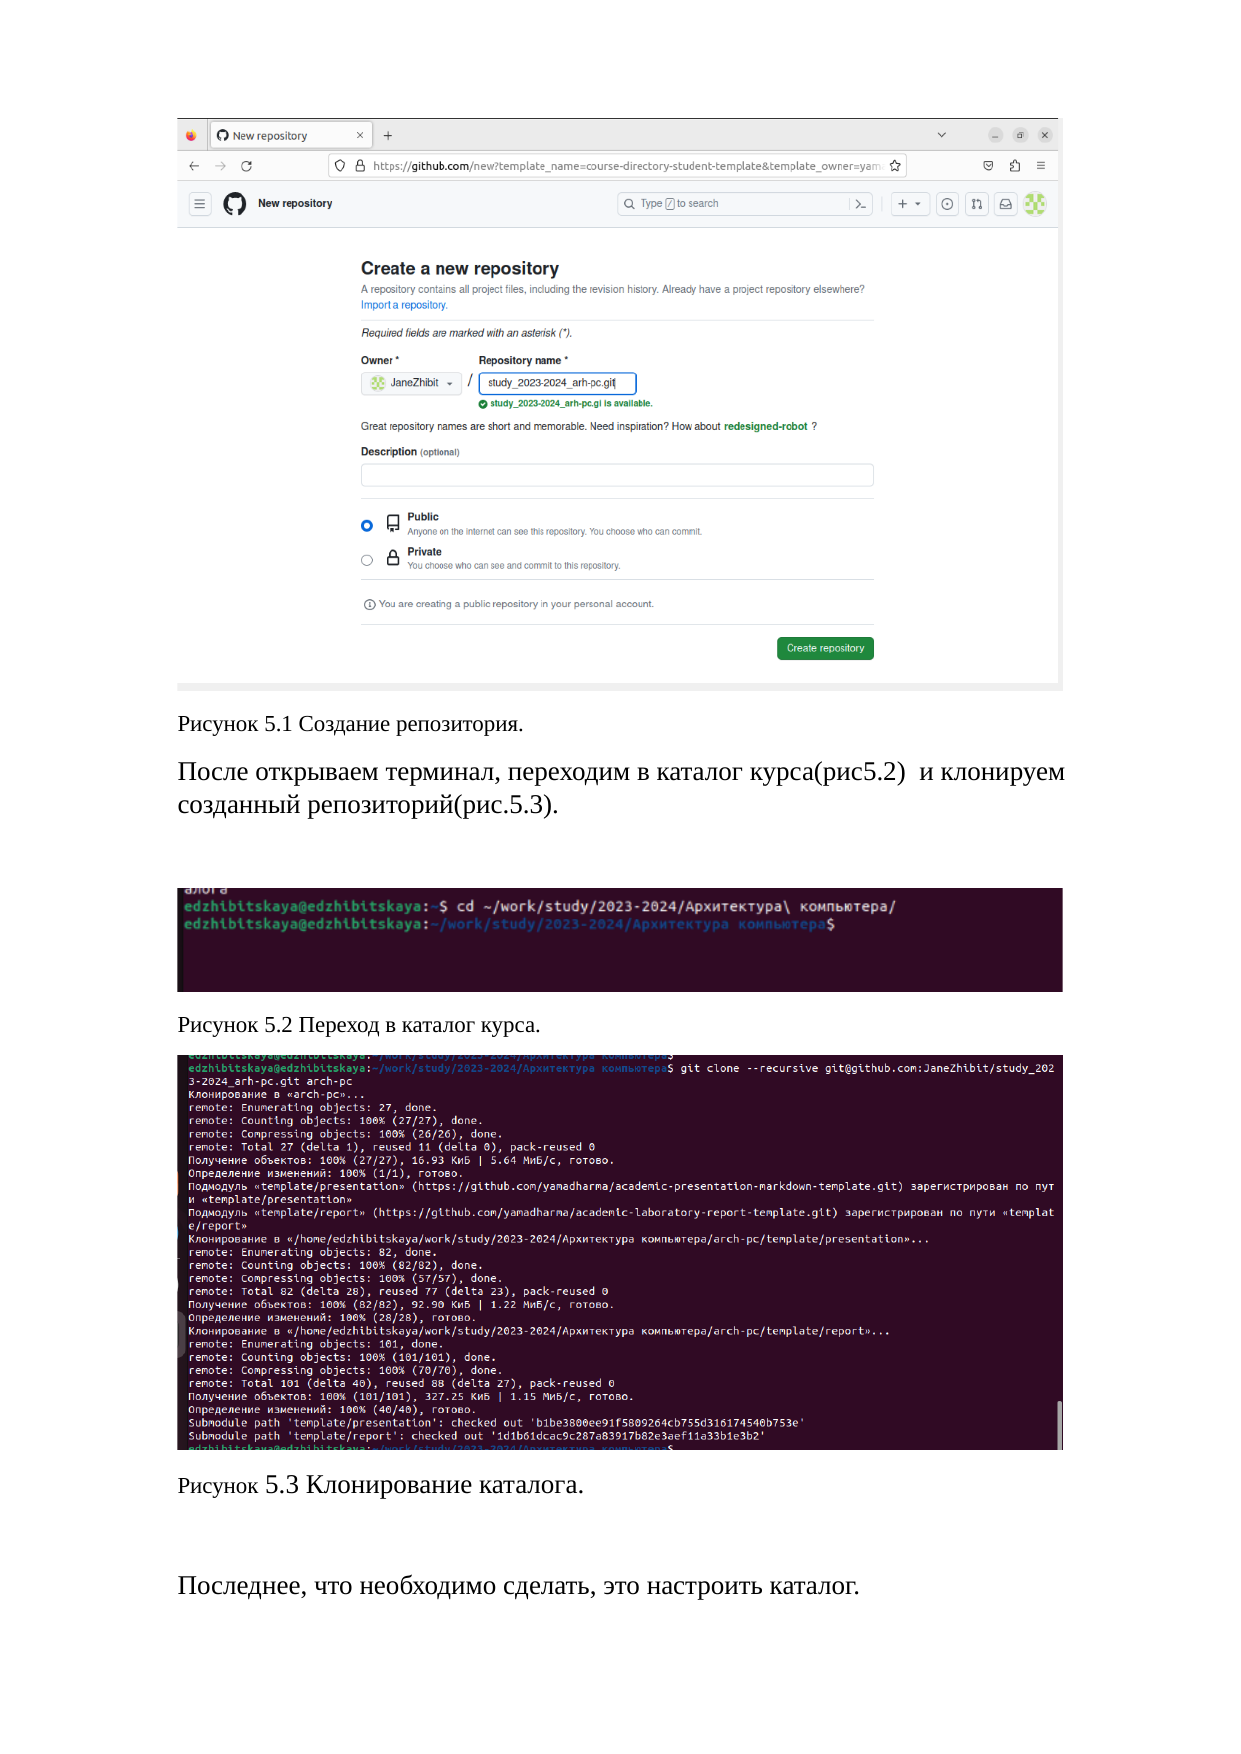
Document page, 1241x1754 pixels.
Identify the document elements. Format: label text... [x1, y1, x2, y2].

picture [177, 888, 1063, 992]
text Рисунок 5.2 Переход в каталог курса. [177, 1011, 1152, 1037]
picture [177, 1055, 1063, 1450]
text Последнее, что необходимо сделать, это настроить каталог. [177, 1569, 1152, 1600]
text Рисунок 5.1 Создание репозитория. [177, 710, 1152, 736]
picture [177, 118, 1063, 691]
text После открываем терминал, переходим в каталог курса(рис5.2) и клонируем созданный репозиторий(рис.5.3). [177, 755, 1152, 819]
text Рисунок 5.3 Клонирование каталога. [177, 1468, 1152, 1500]
